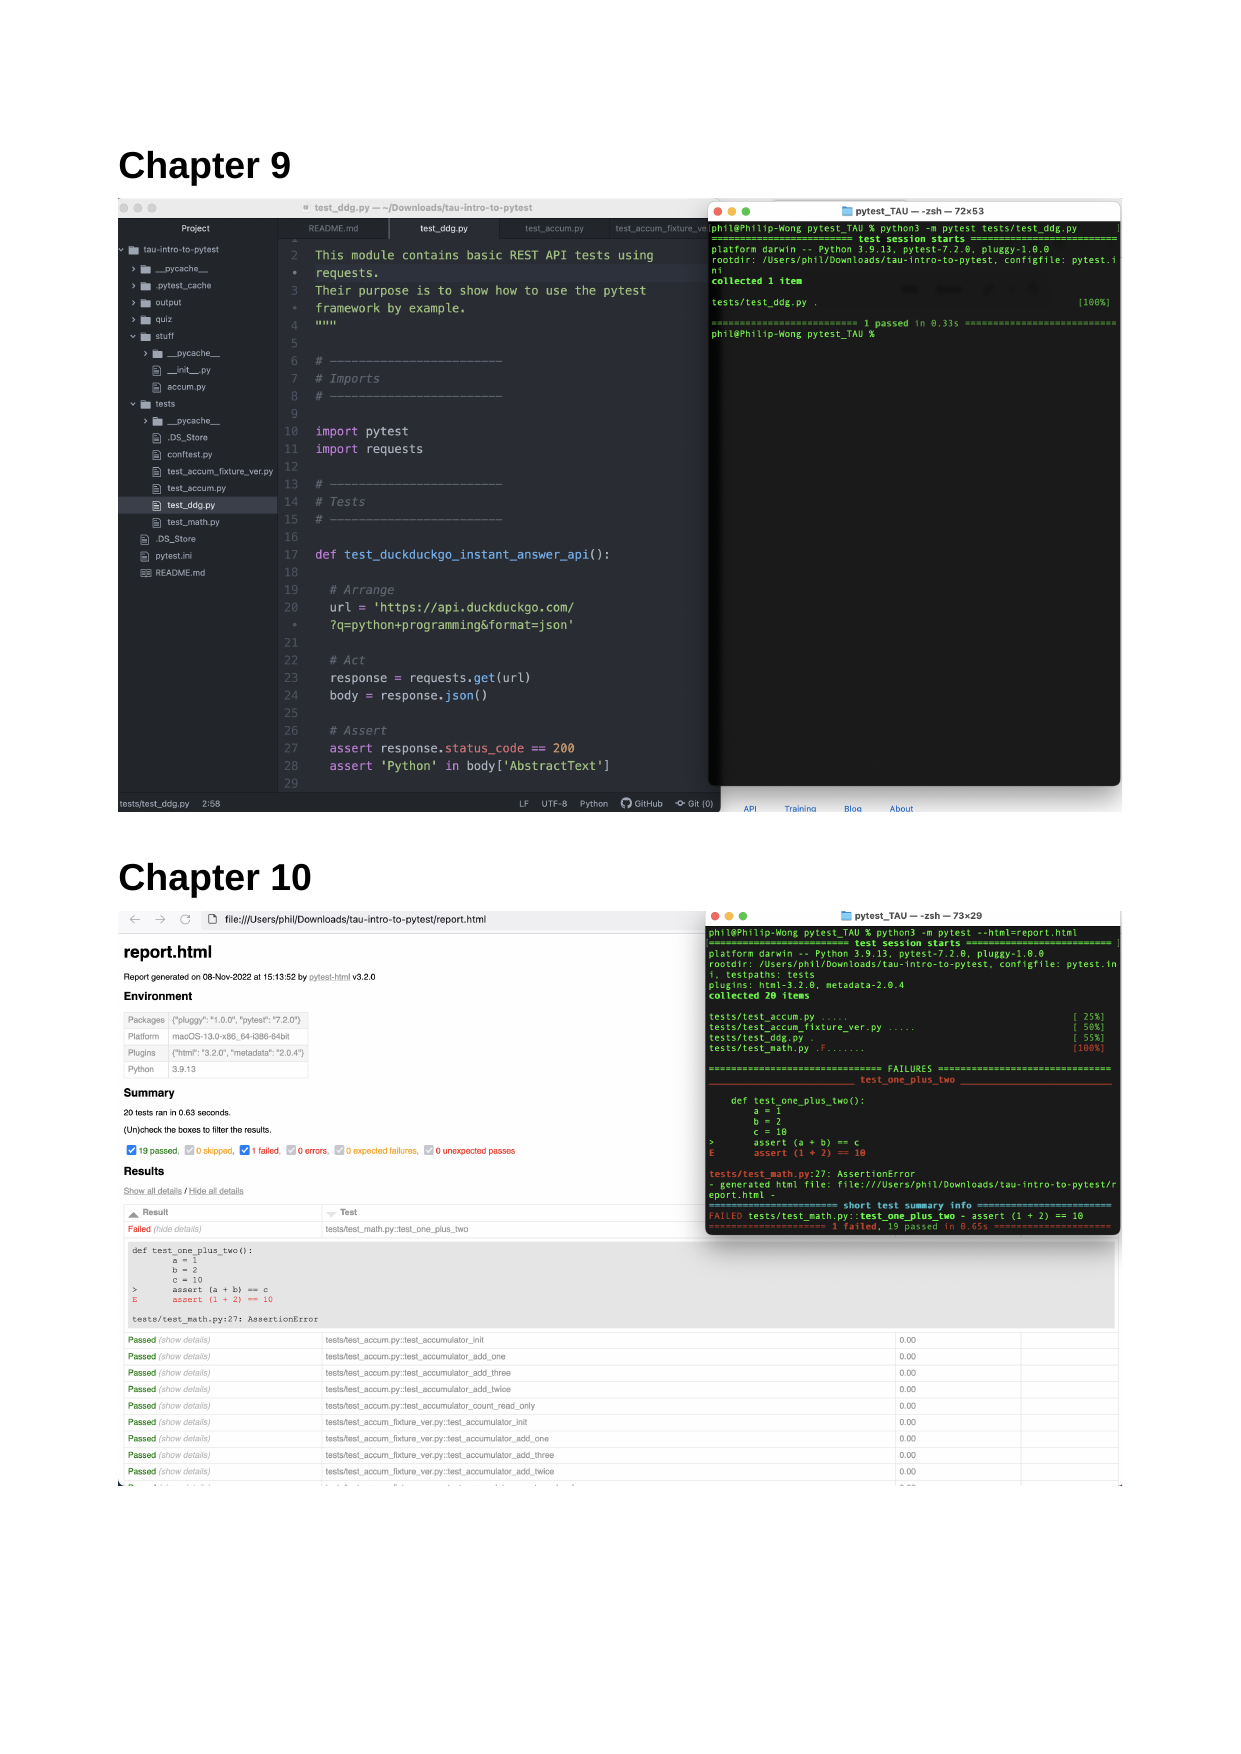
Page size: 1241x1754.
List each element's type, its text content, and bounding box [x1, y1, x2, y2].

subtitle Chapter 9 [118, 143, 1122, 186]
picture [118, 198, 1123, 812]
picture [118, 911, 1123, 1486]
subtitle Chapter 10 [118, 856, 1122, 899]
